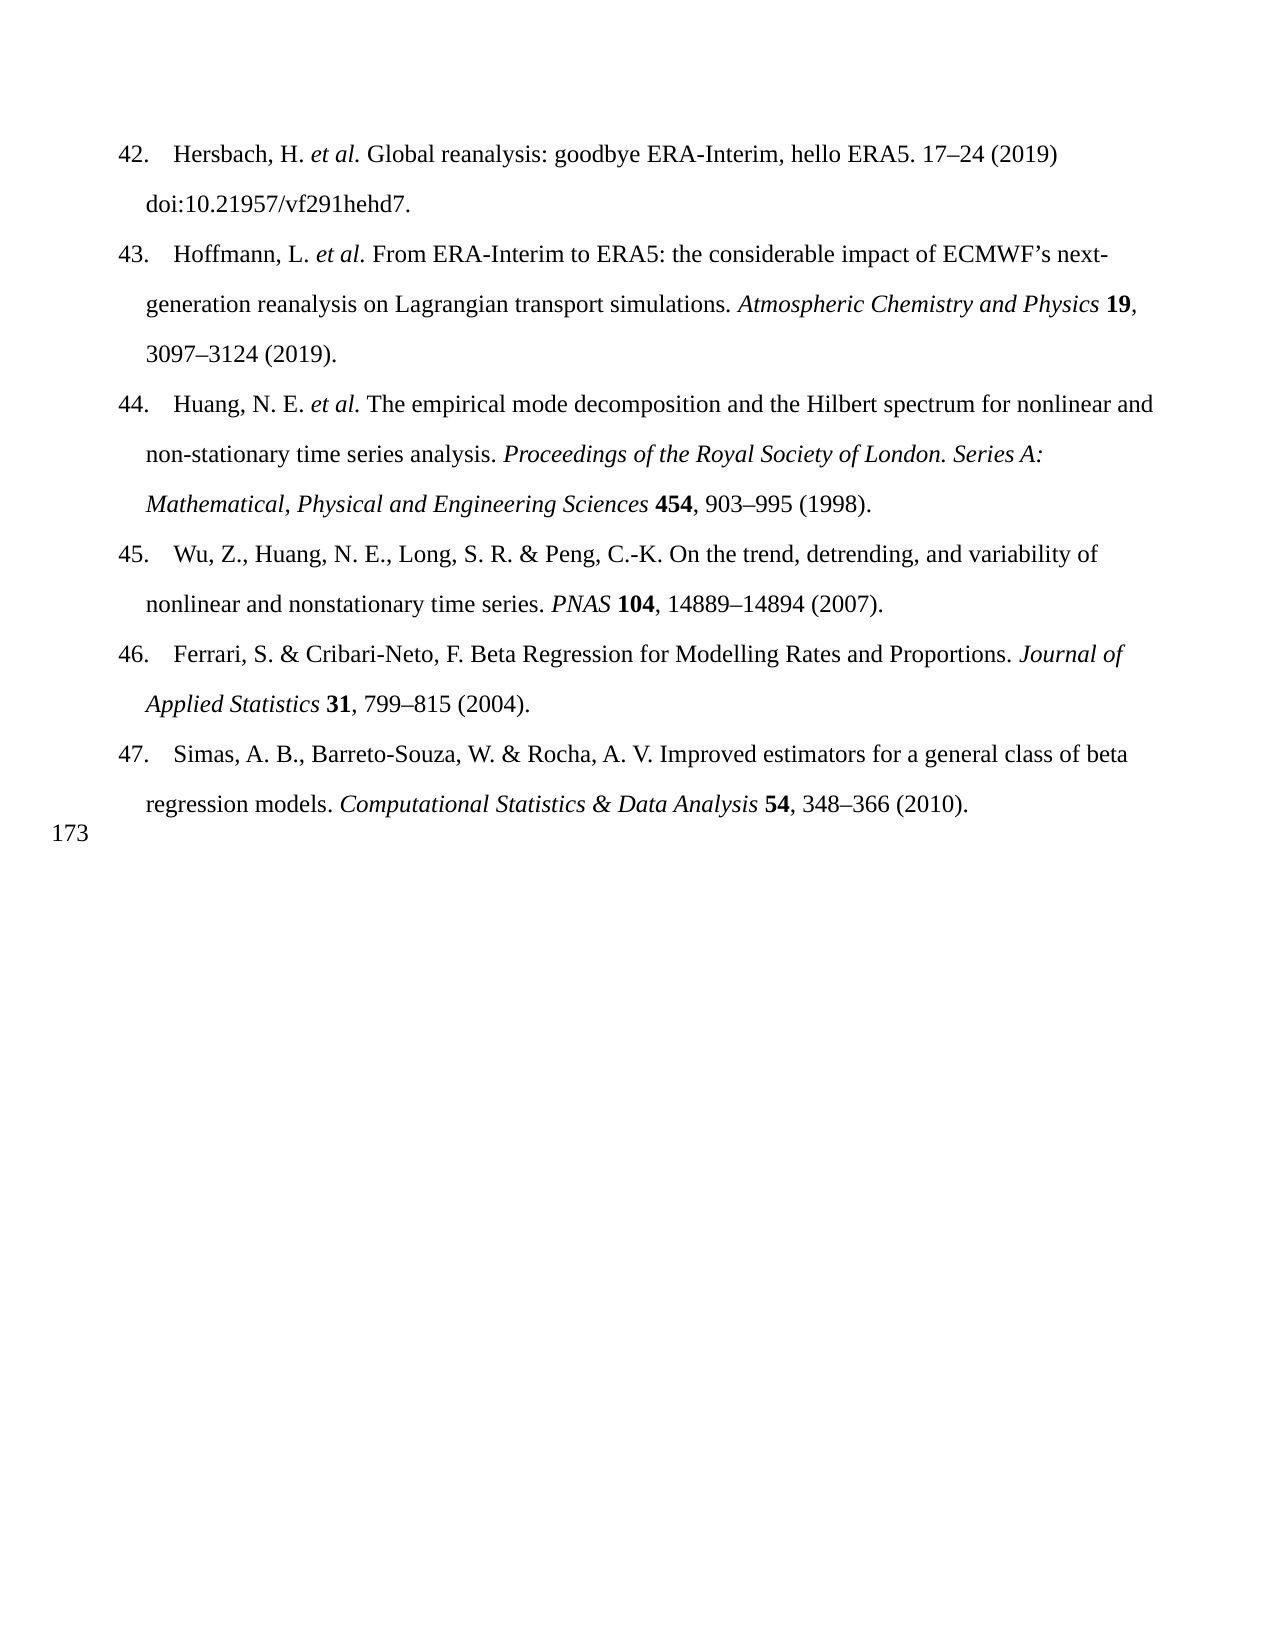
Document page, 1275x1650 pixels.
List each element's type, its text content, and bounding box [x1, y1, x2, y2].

text 44. Huang, N. E. et al. The empirical mode decomposition and the Hilbert spectrum for nonlinear and non-stationary time series analysis. Proceedings of the Royal Society of London. Series A: Mathematical, Physical and Engineering Sciences 454, 903–995 (1998). [118, 368, 1157, 518]
text 43. Hoffmann, L. et al. From ERA-Interim to ERA5: the considerable impact of ECMWF’s next-generation reanalysis on Lagrangian transport simulations. Atmospheric Chemistry and Physics 19, 3097–3124 (2019). [118, 218, 1157, 368]
text 47. Simas, A. B., Barreto-Souza, W. & Rocha, A. V. Improved estimators for a general class of beta regression models. Computational Statistics & Data Analysis 54, 348–366 (2010). [118, 718, 1157, 818]
text 46. Ferrari, S. & Cribari-Neto, F. Beta Regression for Modelling Rates and Proportions. Journal of Applied Statistics 31, 799–815 (2004). [118, 618, 1157, 718]
text 45. Wu, Z., Huang, N. E., Long, S. R. & Peng, C.-K. On the trend, detrending, and variability of nonlinear and nonstationary time series. PNAS 104, 14889–14894 (2007). [118, 518, 1157, 618]
text 42. Hersbach, H. et al. Global reanalysis: goodbye ERA-Interim, hello ERA5. 17–24 (2019) doi:10.21957/vf291hehd7. [118, 118, 1157, 218]
